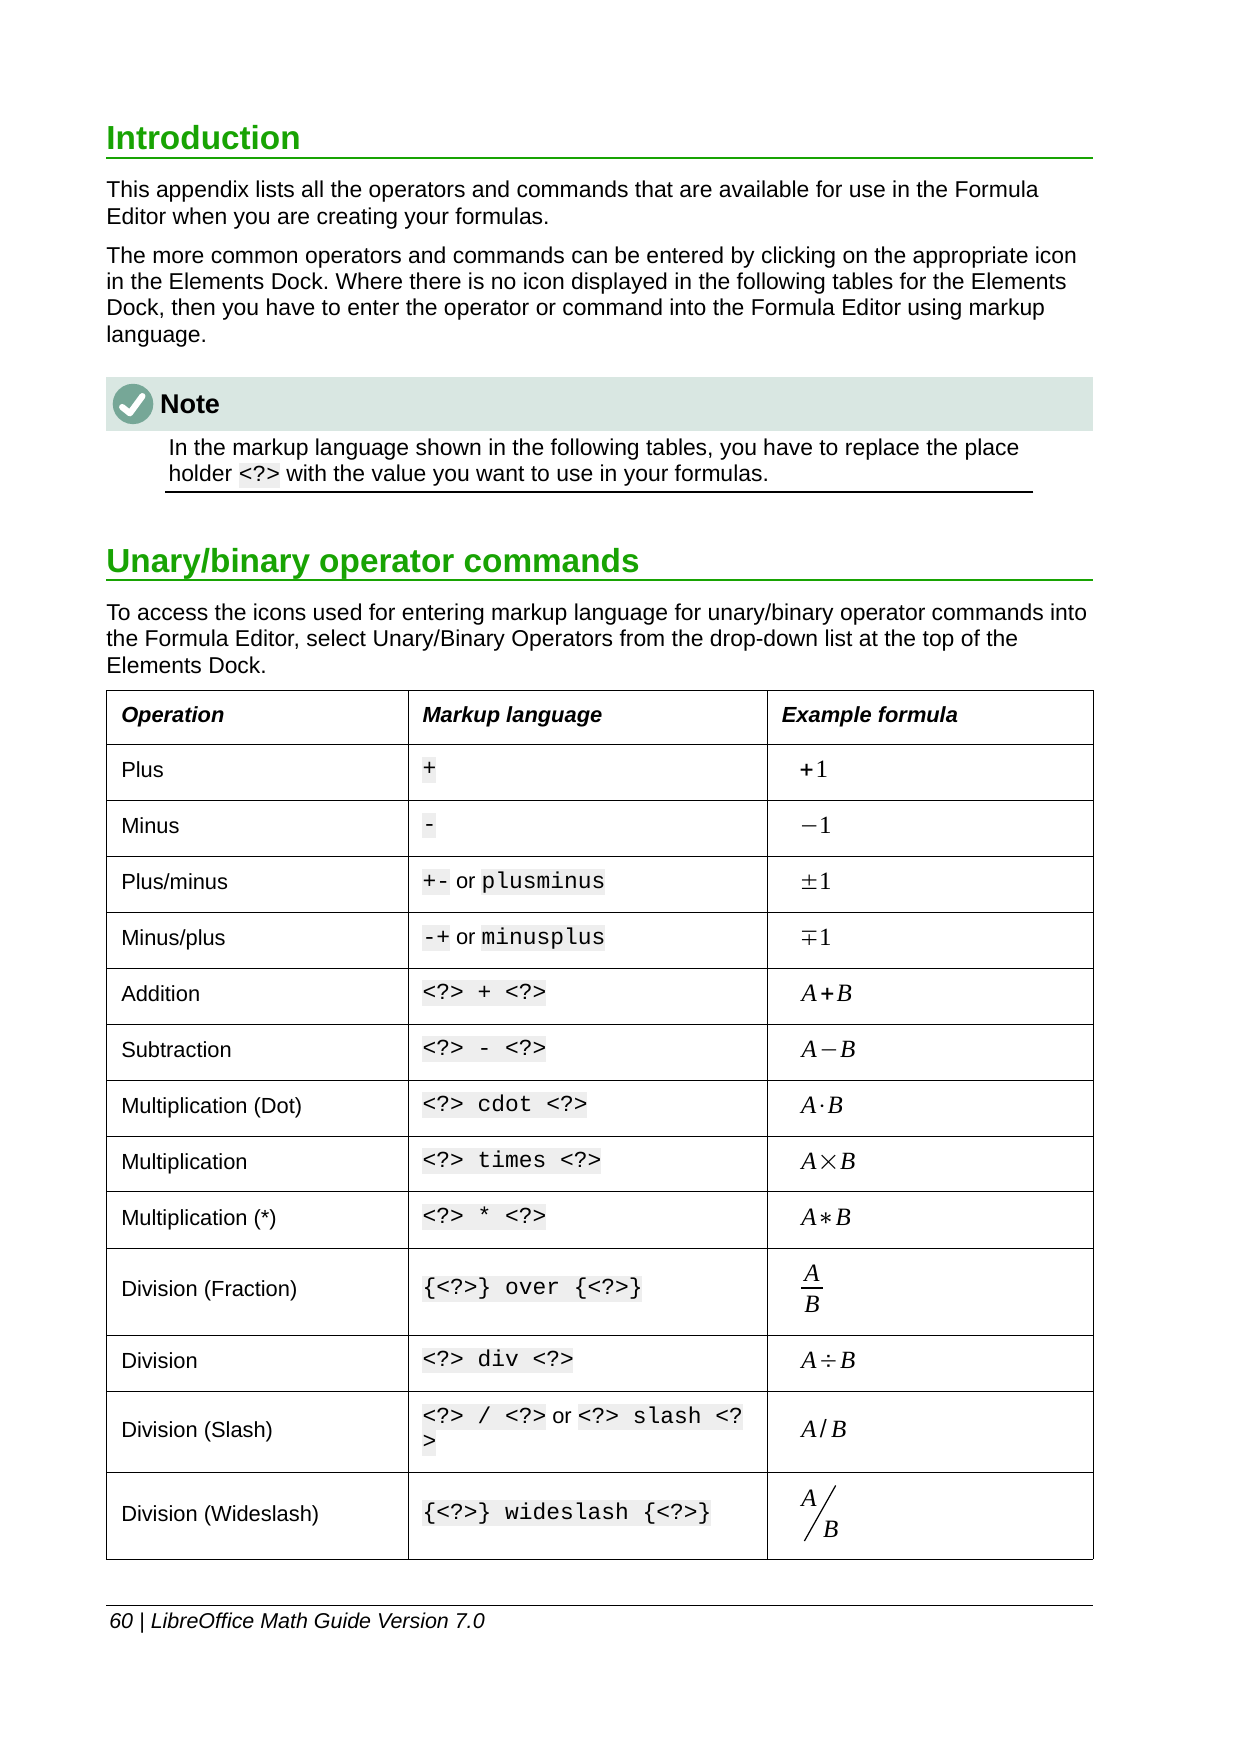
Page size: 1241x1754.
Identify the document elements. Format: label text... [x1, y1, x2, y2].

text The more common operators and commands can be entered by clicking on the appropriate icon in the Elements Dock. Where there is no icon displayed in the following tables for the Elements Dock, then you have to enter the operator or command into the Formula Editor using markup language. [106, 242, 1093, 347]
table_header Operation [107, 691, 408, 744]
table_cell {<?>} wideslash {<?>} [409, 1473, 767, 1559]
table_cell Division (Fraction) [107, 1249, 408, 1335]
table_cell [768, 1137, 1093, 1191]
table_cell <?> - <?> [409, 1025, 767, 1079]
table_cell <?> div <?> [409, 1336, 767, 1391]
table_cell [768, 857, 1093, 912]
table_cell +- or plusminus [409, 857, 767, 912]
table_cell [768, 1473, 1093, 1559]
table_cell [768, 969, 1093, 1024]
table_cell [768, 1336, 1093, 1391]
table_cell [768, 913, 1093, 968]
table_cell [768, 1392, 1093, 1472]
table_cell Plus/minus [107, 857, 408, 912]
text To access the icons used for entering markup language for unary/binary operator commands into the Formula Editor, select Unary/Binary Operators from the drop-down list at the top of the Elements Dock. [106, 599, 1093, 678]
text This appendix lists all the operators and commands that are available for use in the Formula Editor when you are creating your formulas. [106, 176, 1093, 229]
subtitle Note [106, 377, 1093, 431]
table_cell -+ or minusplus [409, 913, 767, 968]
table_cell <?> times <?> [409, 1137, 767, 1191]
table_cell Multiplication [107, 1137, 408, 1191]
text In the markup language shown in the following tables, you have to replace the place holder <?> with the value you want to use in your formulas. [165, 431, 1033, 491]
table_cell {<?>} over {<?>} [409, 1249, 767, 1335]
table_cell Division [107, 1336, 408, 1391]
table_cell Minus/plus [107, 913, 408, 968]
table_header Markup language [409, 691, 767, 744]
table_cell [768, 1081, 1093, 1136]
subtitle Unary/binary operator commands [106, 541, 1093, 579]
table_cell Division (Slash) [107, 1392, 408, 1472]
table_header Example formula [768, 691, 1093, 744]
table_cell [768, 745, 1093, 800]
table_cell [768, 1192, 1093, 1247]
table_cell <?> / <?> or <?> slash <?> [409, 1392, 767, 1472]
table_cell Multiplication (*) [107, 1192, 408, 1247]
table_cell + [409, 745, 767, 800]
table_cell Multiplication (Dot) [107, 1081, 408, 1136]
table_cell [768, 1025, 1093, 1079]
table_cell Subtraction [107, 1025, 408, 1079]
table_cell [768, 801, 1093, 856]
table_cell Division (Wideslash) [107, 1473, 408, 1559]
table_cell Addition [107, 969, 408, 1024]
table_cell Plus [107, 745, 408, 800]
table_cell - [409, 801, 767, 856]
table_cell [768, 1249, 1093, 1335]
table_cell <?> * <?> [409, 1192, 767, 1247]
subtitle Introduction [106, 118, 1093, 157]
table_cell <?> cdot <?> [409, 1081, 767, 1136]
table_cell <?> + <?> [409, 969, 767, 1024]
table_cell Minus [107, 801, 408, 856]
